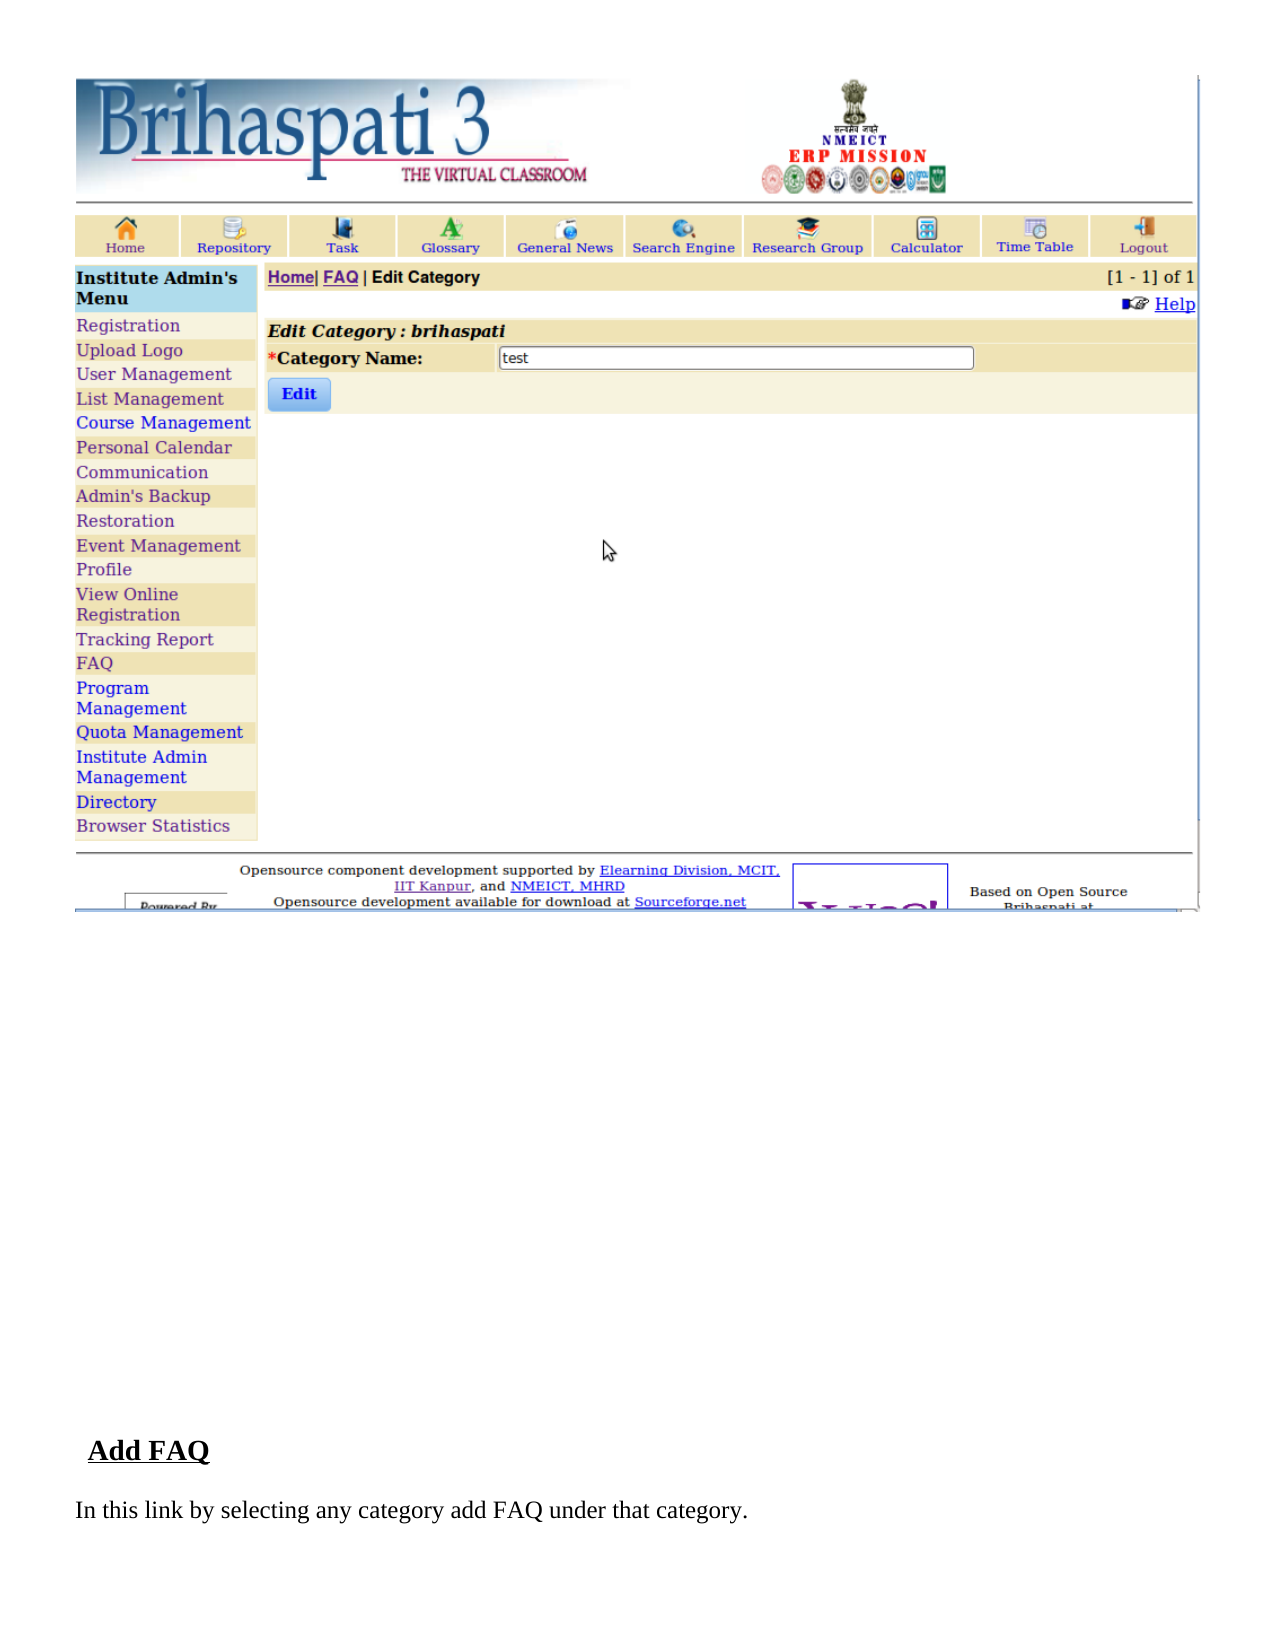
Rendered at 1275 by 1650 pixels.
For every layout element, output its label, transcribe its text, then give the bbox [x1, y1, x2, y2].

picture [75, 75, 1200, 912]
text Add FAQ [75, 1433, 1200, 1466]
text In this link by selecting any category add FAQ under that category. [75, 1495, 1200, 1523]
